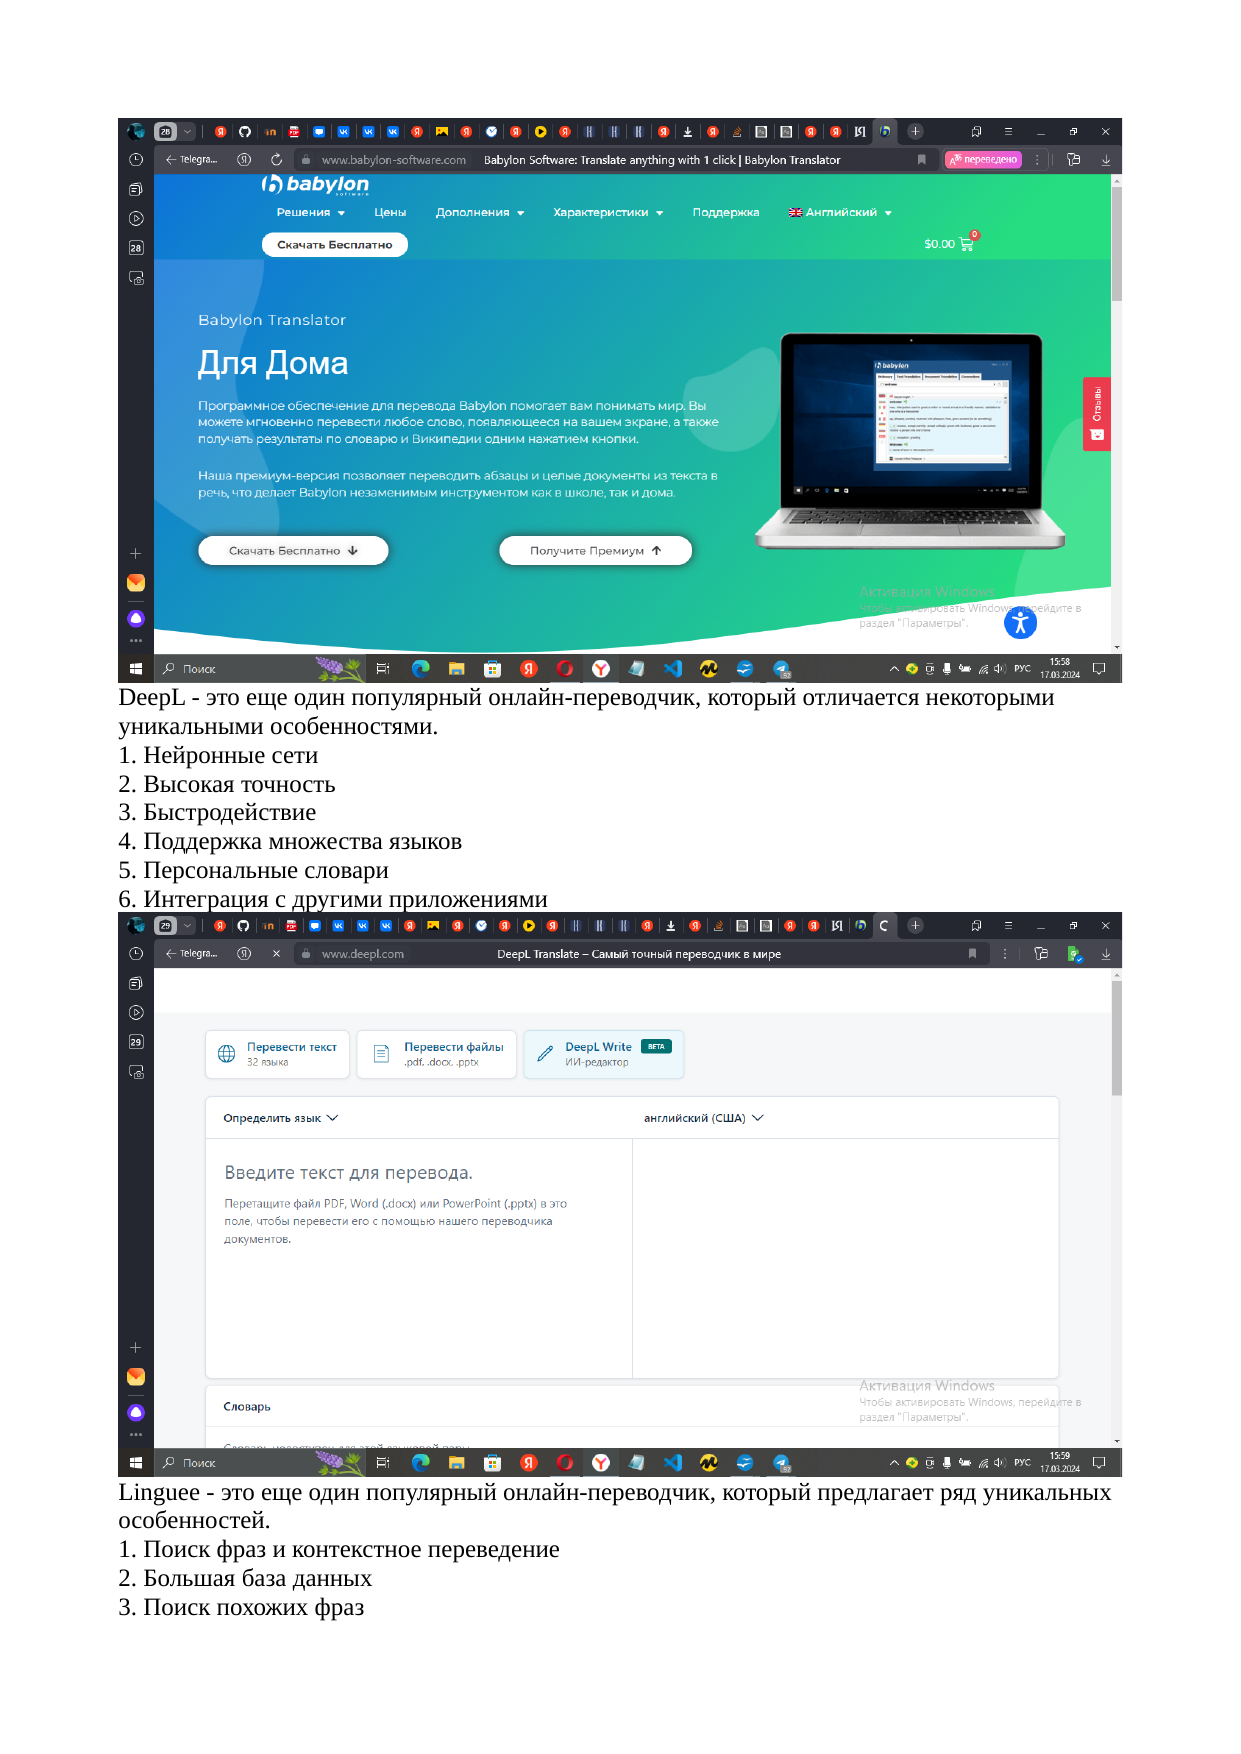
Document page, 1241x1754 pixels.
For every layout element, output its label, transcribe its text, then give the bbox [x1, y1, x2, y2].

text Linguee - это еще один популярный онлайн-переводчик, который предлагает ряд уникальных особенностей. [118, 1477, 1122, 1534]
text 4. Поддержка множества языков [118, 826, 1122, 855]
text 1. Нейронные сети [118, 740, 1122, 769]
text DeepL - это еще один популярный онлайн-переводчик, который отличается некоторыми уникальными особенностями. [118, 683, 1122, 740]
text 3. Быстродействие [118, 797, 1122, 826]
text 6. Интеграция с другими приложениями [118, 884, 1122, 912]
text 3. Поиск похожих фраз [118, 1592, 1122, 1621]
text 2. Высокая точность [118, 769, 1122, 797]
picture [118, 118, 1123, 683]
text 1. Поиск фраз и контекстное переведение [118, 1534, 1122, 1563]
text 5. Персональные словари [118, 855, 1122, 884]
picture [118, 912, 1123, 1477]
text 2. Большая база данных [118, 1563, 1122, 1592]
